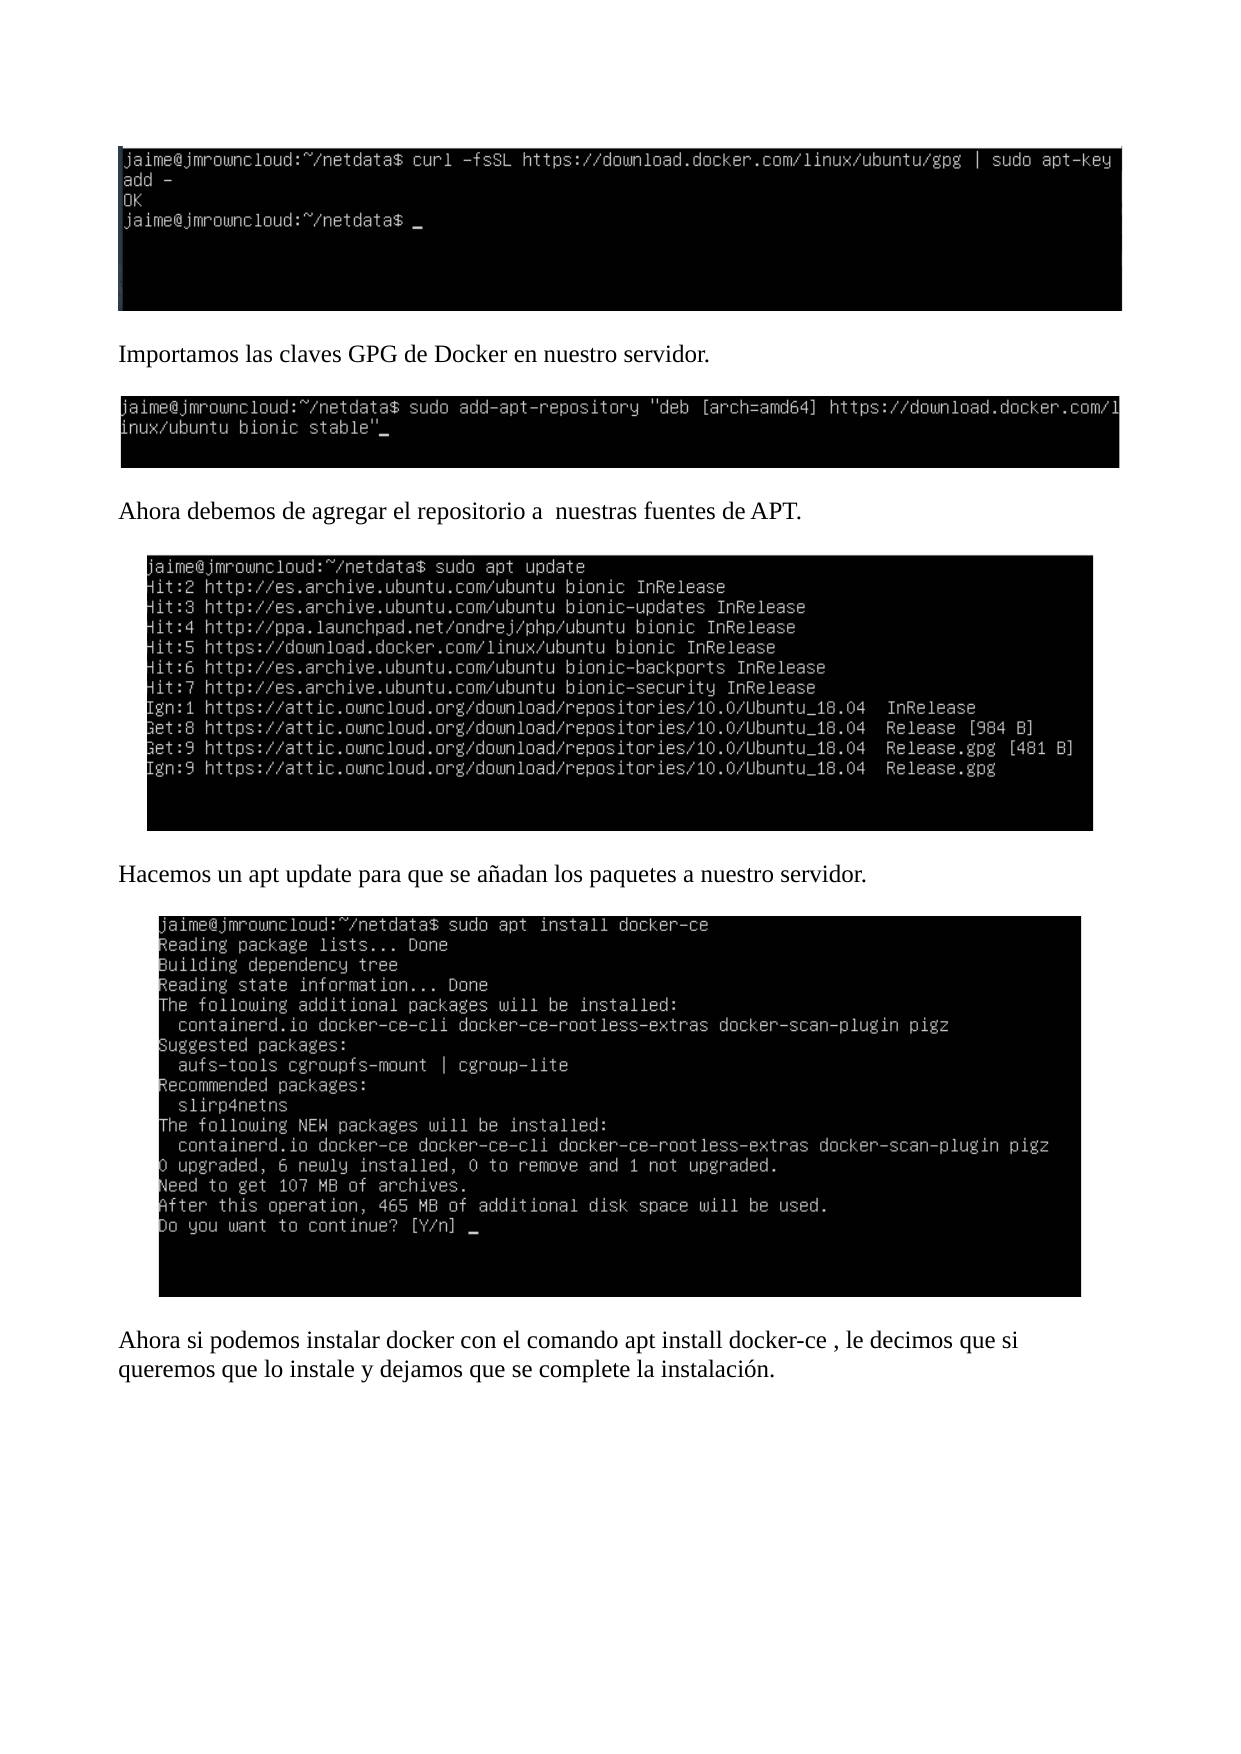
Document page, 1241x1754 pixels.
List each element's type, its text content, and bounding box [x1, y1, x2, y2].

picture [147, 553, 1094, 831]
text Importamos las claves GPG de Docker en nuestro servidor. [118, 339, 1122, 368]
text Ahora si podemos instalar docker con el comando apt install docker-ce , le decimos que si queremos que lo instale y dejamos que se complete la instalación. [118, 1325, 1122, 1383]
picture [120, 396, 1120, 468]
picture [118, 146, 1123, 311]
text Ahora debemos de agregar el repositorio a nuestras fuentes de APT. [118, 496, 1122, 525]
picture [158, 916, 1082, 1297]
text Hacemos un apt update para que se añadan los paquetes a nuestro servidor. [118, 859, 1122, 888]
